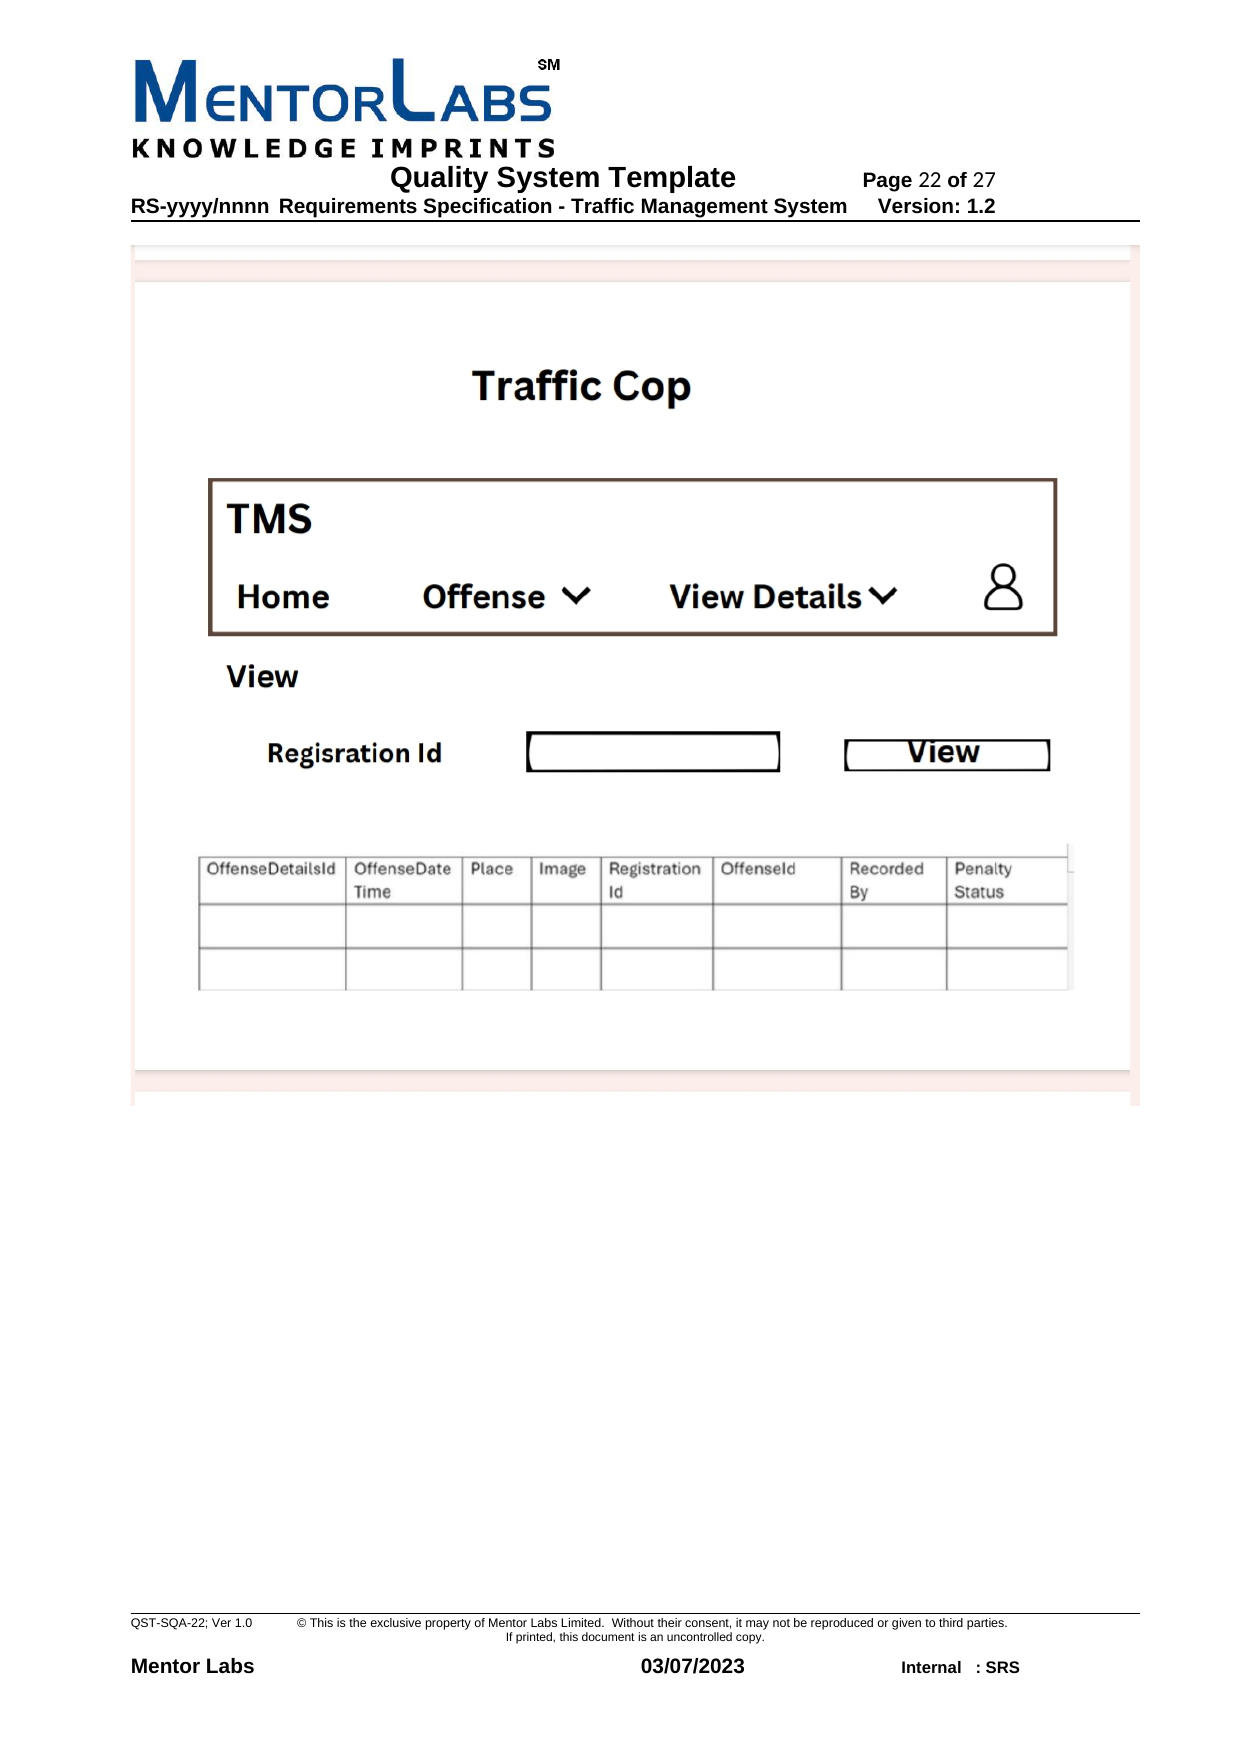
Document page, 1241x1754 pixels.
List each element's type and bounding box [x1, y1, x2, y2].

picture [130, 58, 563, 161]
picture [130, 245, 1140, 1106]
